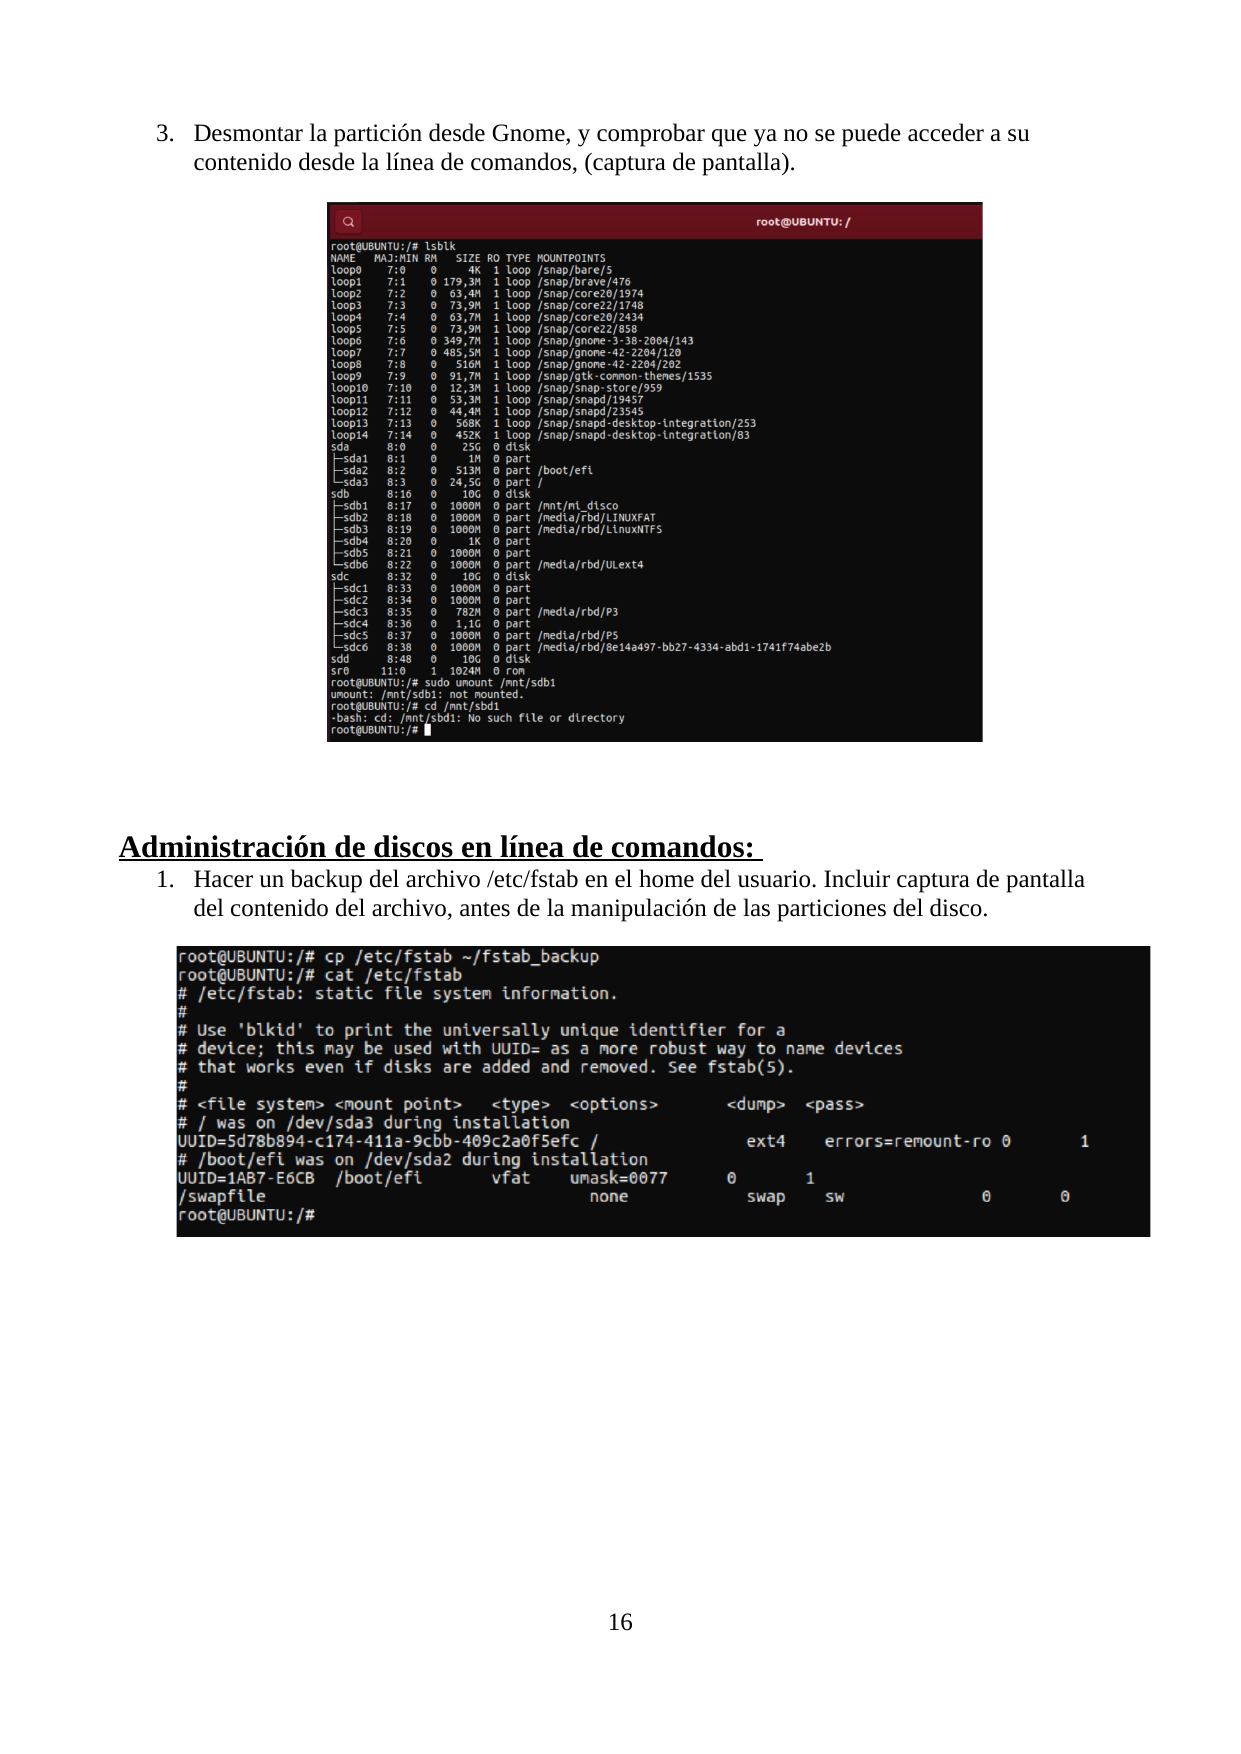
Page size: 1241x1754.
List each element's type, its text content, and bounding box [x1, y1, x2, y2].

picture [176, 946, 1151, 1237]
picture [327, 202, 983, 742]
list Desmontar la partición desde Gnome, y comprobar que ya no se puede acceder a su contenido desde la línea de comandos, (captura de pantalla). [156, 118, 1122, 176]
list Hacer un backup del archivo /etc/fstab en el home del usuario. Incluir captura de pantalla del contenido del archivo, antes de la manipulación de las particiones del disco. [156, 864, 1122, 921]
text Administración de discos en línea de comandos: [118, 828, 1122, 864]
